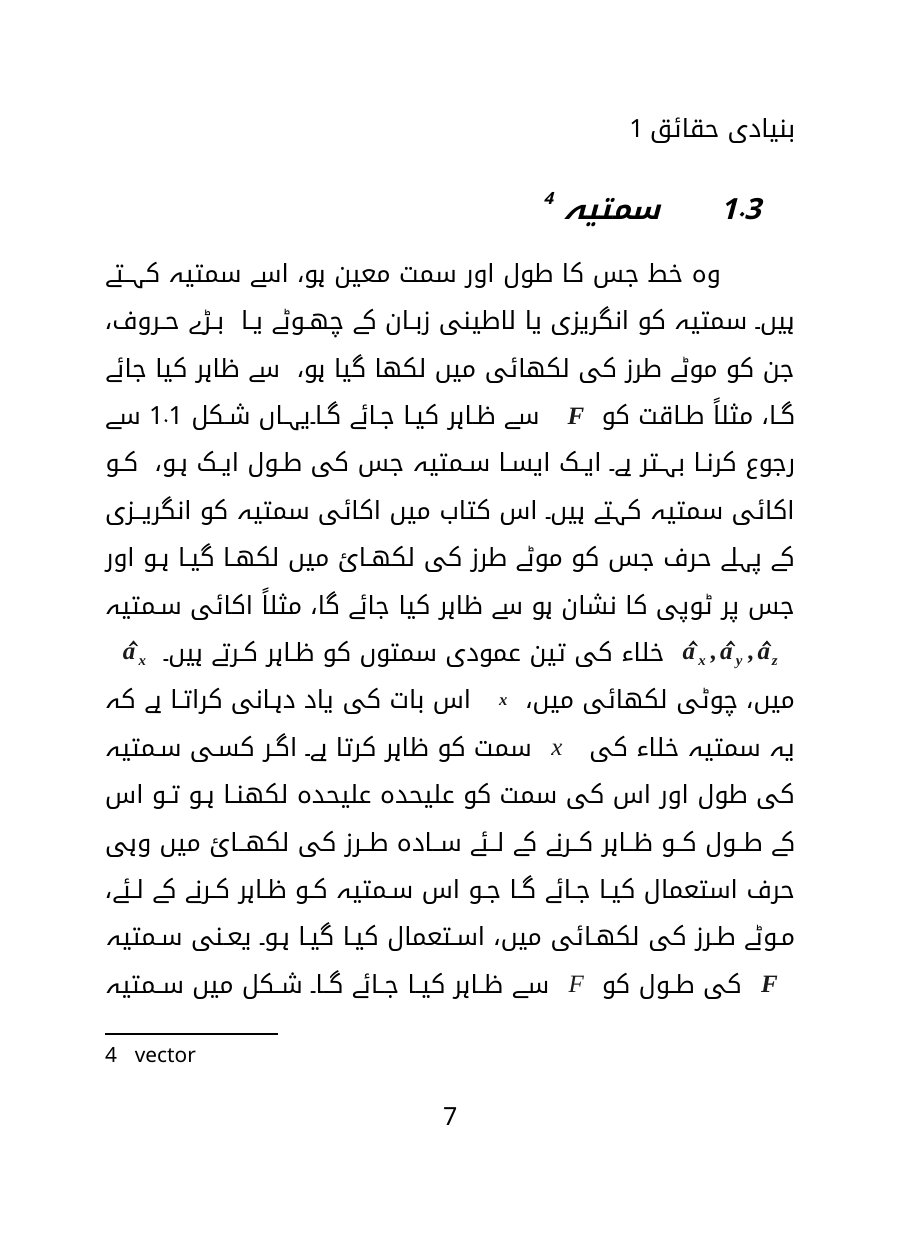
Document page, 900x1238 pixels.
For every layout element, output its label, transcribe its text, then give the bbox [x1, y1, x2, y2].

subtitle سمتیہ [105, 182, 720, 238]
list vector [105, 1040, 795, 1068]
text وہ خط جس کا طول اور سمت معین ہو، اسے سمتیہ کہتے ہیں۔ سمتیہ کو انگریزی یا لاطینی زبان کے چھوٹے یا بڑے حروف، جن کو موٹے طرز کی لکھائی میں لکھا گیا ہو، سے ظاہر کیا جائے گا، مثلاً طاقت کو سے ظاہر کیا جائے گا۔یہاں شکل 1.1 سے رجوع کرنا بہتر ہے۔ ایک ایسا سمتیہ جس کی طول ایک ہو، کو اکائی سمتیہ کہتے ہیں۔ اس کتاب میں اکائی سمتیہ کو انگریزی کے پہلے حرف جس کو موٹے طرز کی لکھائ میں لکھا گیا ہو اور جس پر ٹوپی کا نشان ہو سے ظاہر کیا جائے گا، مثلاً اکائی سمتیہخلاء کی تین عمودی سمتوں کو ظاہر کرتے ہیں۔میں، چوٹی لکھائی میں، اس بات کی یاد دہانی کراتا ہے کہ یہ سمتیہ خلاء کی سمت کو ظاہر کرتا ہے۔ اگر کسی سمتیہ کی طول اور اس کی سمت کو علیحدہ علیحدہ لکھنا ہو تو اس کے طول کو ظاہر کرنے کے لئے سادہ طرز کی لکھائ میں وہی حرف استعمال کیا جائے گا جو اس سمتیہ کو ظاہر کرنے کے لئے، موٹے طرز کی لکھائی میں، استعمال کیا گیا ہو۔ یعنی سمتیہکی طول کوسے ظاہر کیا جائے گا۔ شکل میں سمتیہ کی طول، چار کے برابر ہے۔ اگر کسی سمتیہ کی سمت میں ایک اکائی سمتیہ بنایا جائے تو یہ اکائی سمتیہ اس سمتیہ کی سمت کو ظاہر کرتا ہے۔جیسے پہلے ذکر ہوا ہے ایسے اکائی سمتیہ کو انگریزی کے پہلے حرف، جس کو موٹے طرز کی لکھائ میں لکھا گیا ہو اور جس پر ٹوپی کا نشان ہو، سے ظاہر کیا جائے گا یعنی سمتیہکی سمت کوسے ظاہر کیا جائے گا۔یہاں، چوٹی لکھائی میں ، اس بات کی یاد دہانی کراتا ہے کہ یہ اکائی سمتیہ کی سمت کو ظاہر کر رہا ہے۔ شکل میں چونکہ طاقت دائیں جانب کو ہے لہٰذا اور برابر ہیں۔ [105, 250, 795, 1008]
